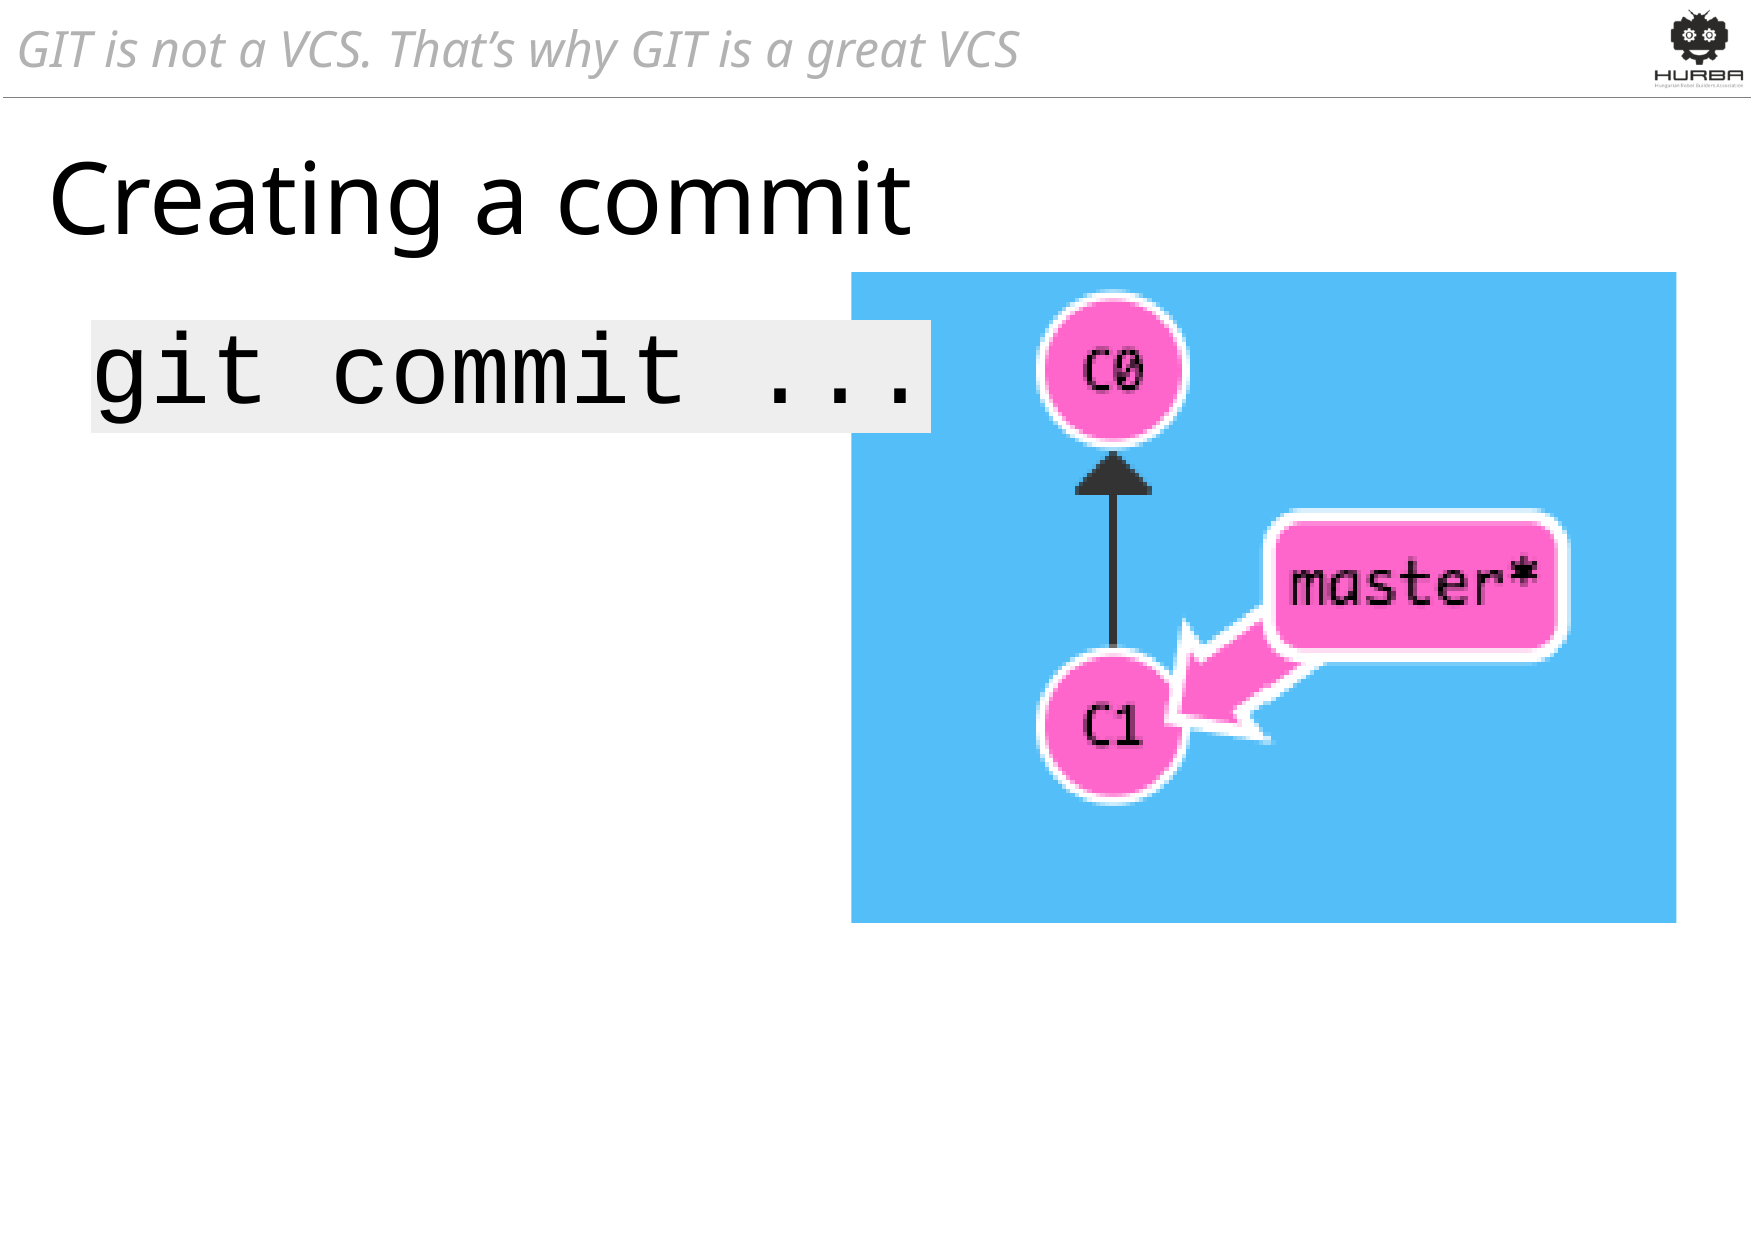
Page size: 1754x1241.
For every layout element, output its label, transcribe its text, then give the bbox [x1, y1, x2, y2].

text git commit ... [1677, 320, 1751, 433]
text git commit ... [3, 320, 851, 433]
picture [851, 272, 1677, 923]
text Creating a commit [3, 127, 1751, 263]
picture [1644, 3, 1754, 102]
